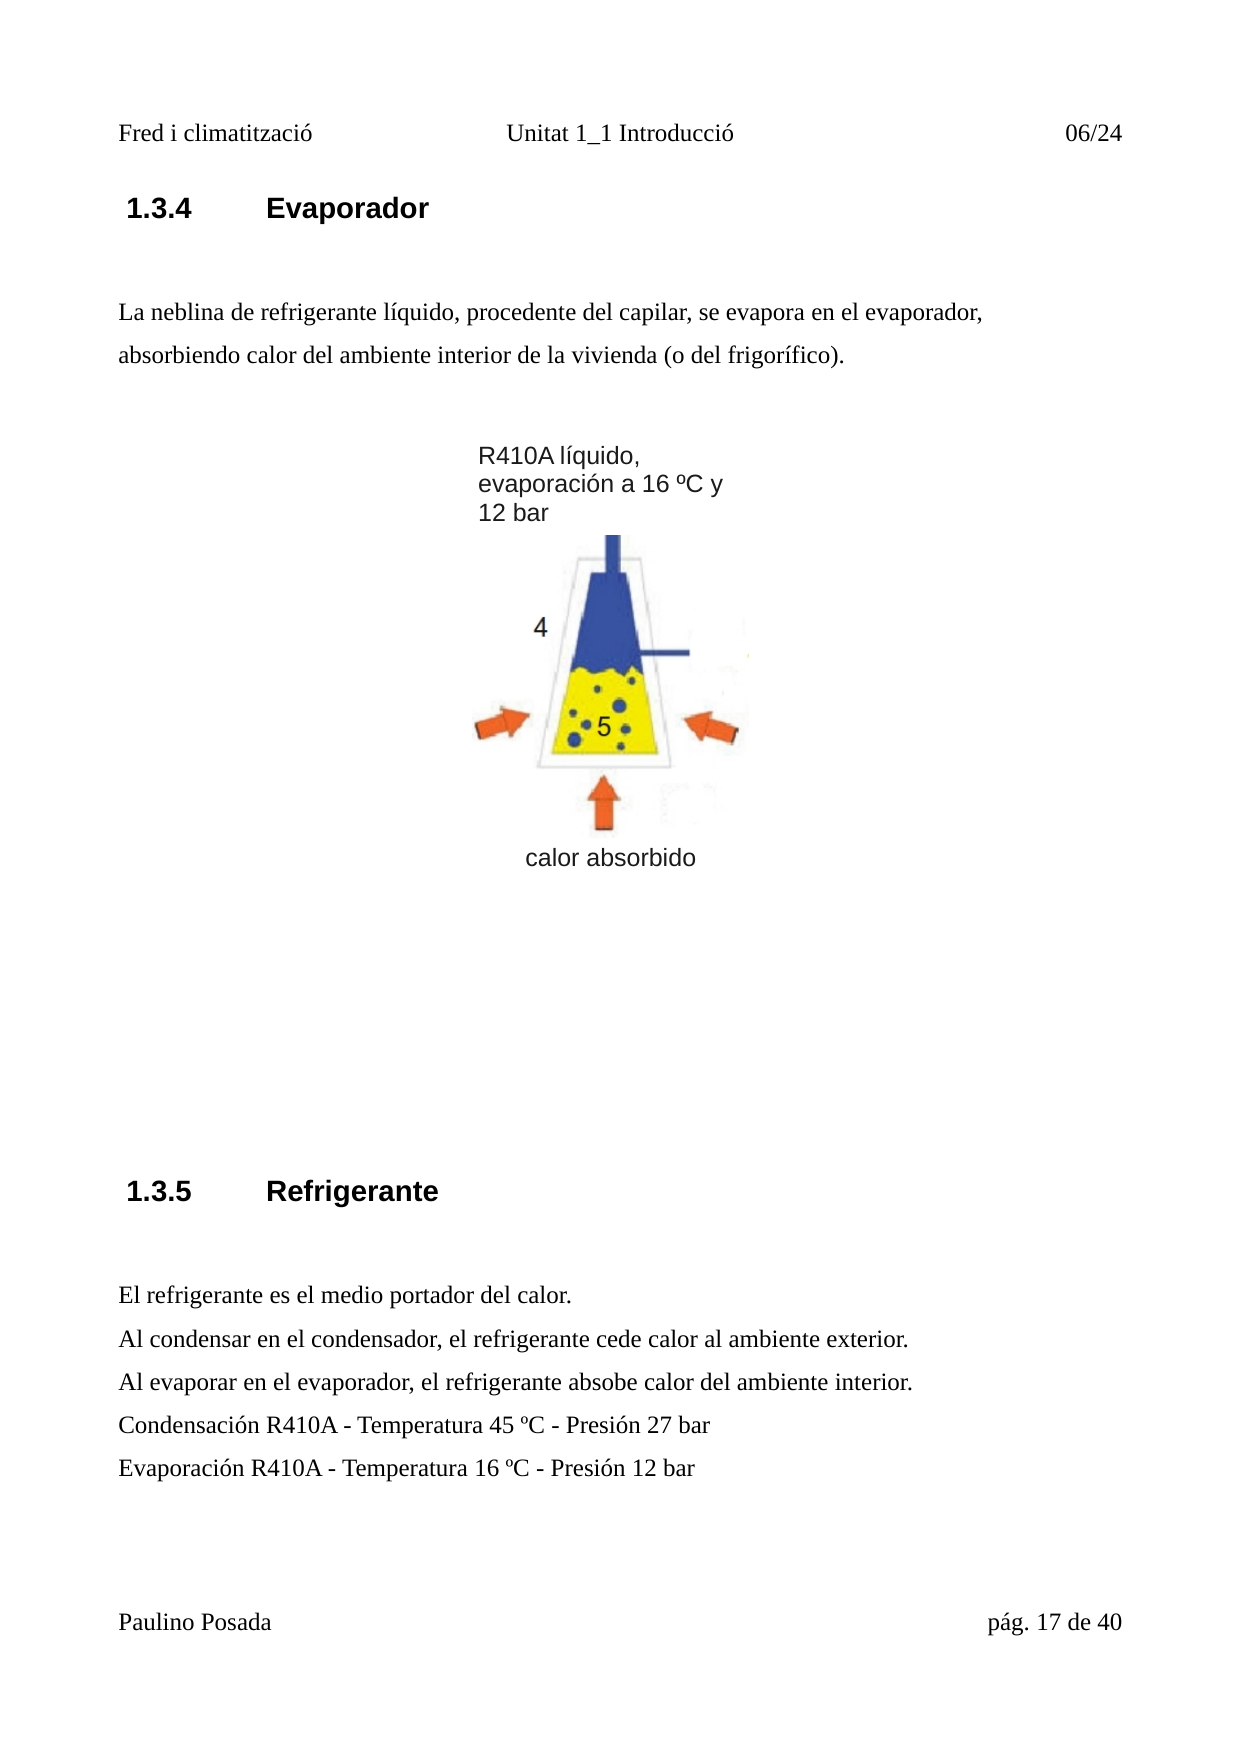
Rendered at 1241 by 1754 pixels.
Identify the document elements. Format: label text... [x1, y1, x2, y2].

text Al evaporar en el evaporador, el refrigerante absobe calor del ambiente interior. [118, 1367, 1122, 1396]
text Evaporación R410A - Temperatura 16 ºC - Presión 12 bar [118, 1453, 1122, 1482]
text Condensación R410A - Temperatura 45 ºC - Presión 27 bar [118, 1410, 1122, 1439]
text Al condensar en el condensador, el refrigerante cede calor al ambiente exterior. [118, 1324, 1122, 1352]
text La neblina de refrigerante líquido, procedente del capilar, se evapora en el evaporador, [118, 297, 1122, 326]
text absorbiendo calor del ambiente interior de la vivienda (o del frigorífico). [118, 340, 1122, 369]
picture [472, 535, 749, 838]
subtitle Evaporador [118, 191, 1122, 225]
text El refrigerante es el medio portador del calor. [118, 1281, 1122, 1309]
subtitle Refrigerante [118, 1174, 1122, 1208]
